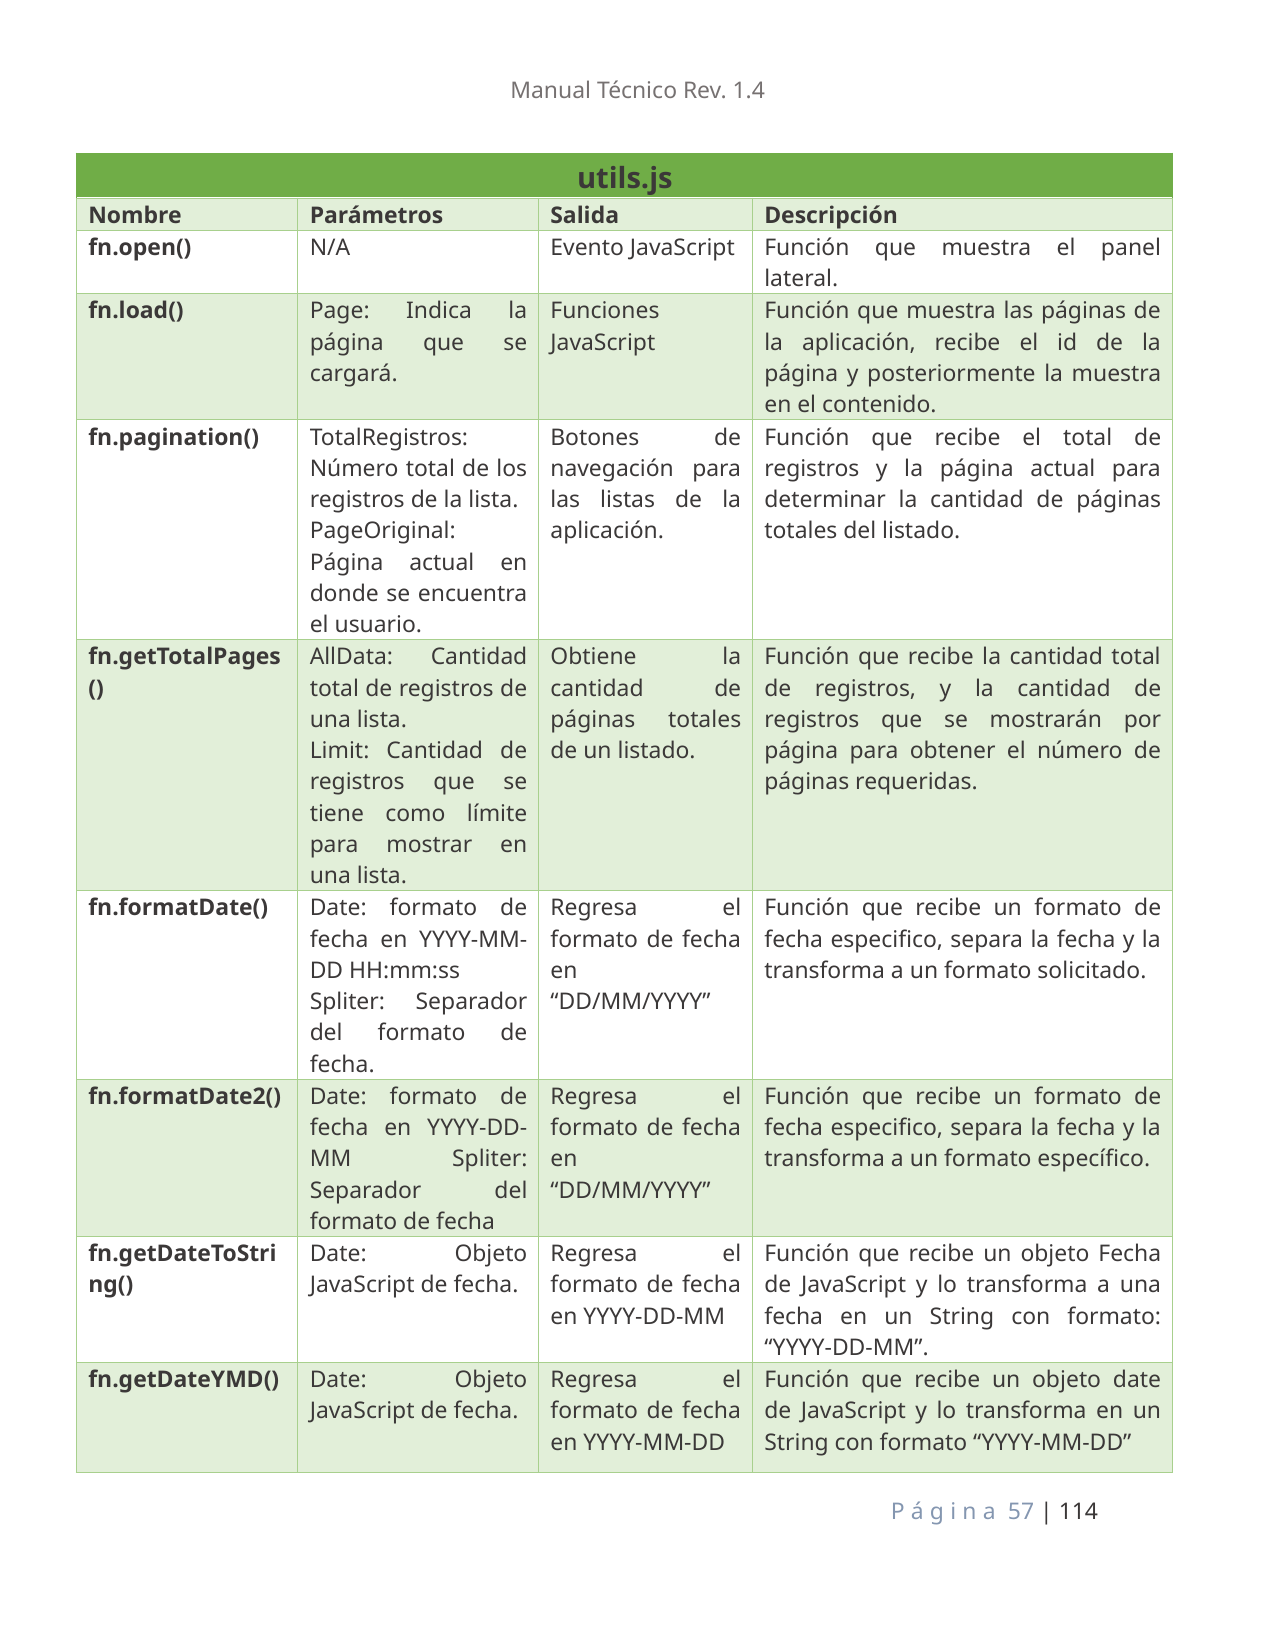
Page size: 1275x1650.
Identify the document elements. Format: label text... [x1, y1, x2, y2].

table_cell fn.pagination() [77, 420, 297, 639]
table_cell Botones de navegación para las listas de la aplicación. [539, 420, 752, 639]
table_cell Date: formato de fecha en YYYY-MM-DD HH:mm:ss Spliter: Separador del formato de fecha. [298, 891, 538, 1079]
table_cell Función que recibe un objeto Fecha de JavaScript y lo transforma a una fecha en un String con formato: “YYYY-DD-MM”. [753, 1237, 1172, 1362]
table_cell N/A [298, 231, 538, 293]
table_cell Funciones JavaScript [539, 294, 752, 419]
table_cell Obtiene la cantidad de páginas totales de un listado. [539, 640, 752, 890]
table_cell Nombre [77, 199, 297, 230]
table_cell Regresa el formato de fecha en “DD/MM/YYYY” [539, 1080, 752, 1236]
table_cell Regresa el formato de fecha en YYYY-MM-DD [539, 1363, 752, 1472]
table_cell Función que recibe la cantidad total de registros, y la cantidad de registros que se mostrarán por página para obtener el número de páginas requeridas. [753, 640, 1172, 890]
table_cell fn.formatDate() [77, 891, 297, 1079]
table_header utils.js [77, 154, 1172, 197]
table_cell Evento JavaScript [539, 231, 752, 293]
table_cell Parámetros [298, 199, 538, 230]
table_cell Función que recibe un formato de fecha especifico, separa la fecha y la transforma a un formato solicitado. [753, 891, 1172, 1079]
table_cell Función que recibe un formato de fecha especifico, separa la fecha y la transforma a un formato específico. [753, 1080, 1172, 1236]
table_cell Date: Objeto JavaScript de fecha. [298, 1363, 538, 1472]
table_cell TotalRegistros: Número total de los registros de la lista. PageOriginal: Página actual en donde se encuentra el usuario. [298, 420, 538, 639]
table_cell fn.getTotalPages() [77, 640, 297, 890]
table_cell Función que recibe un objeto date de JavaScript y lo transforma en un String con formato “YYYY-MM-DD” [753, 1363, 1172, 1472]
table_cell fn.open() [77, 231, 297, 293]
table_cell Función que muestra el panel lateral. [753, 231, 1172, 293]
table_cell Regresa el formato de fecha en “DD/MM/YYYY” [539, 891, 752, 1079]
table_cell fn.getDateToString() [77, 1237, 297, 1362]
table_cell Date: Objeto JavaScript de fecha. [298, 1237, 538, 1362]
table_cell Descripción [753, 199, 1172, 230]
table_cell Función que recibe el total de registros y la página actual para determinar la cantidad de páginas totales del listado. [753, 420, 1172, 639]
table_cell AllData: Cantidad total de registros de una lista. Limit: Cantidad de registros que se tiene como límite para mostrar en una lista. [298, 640, 538, 890]
table_cell Date: formato de fecha en YYYY-DD-MM Spliter: Separador del formato de fecha [298, 1080, 538, 1236]
table_cell fn.getDateYMD() [77, 1363, 297, 1472]
table_cell fn.load() [77, 294, 297, 419]
table_cell Page: Indica la página que se cargará. [298, 294, 538, 419]
table_cell Salida [539, 199, 752, 230]
table_cell Regresa el formato de fecha en YYYY-DD-MM [539, 1237, 752, 1362]
table_cell Función que muestra las páginas de la aplicación, recibe el id de la página y posteriormente la muestra en el contenido. [753, 294, 1172, 419]
table_cell fn.formatDate2() [77, 1080, 297, 1236]
